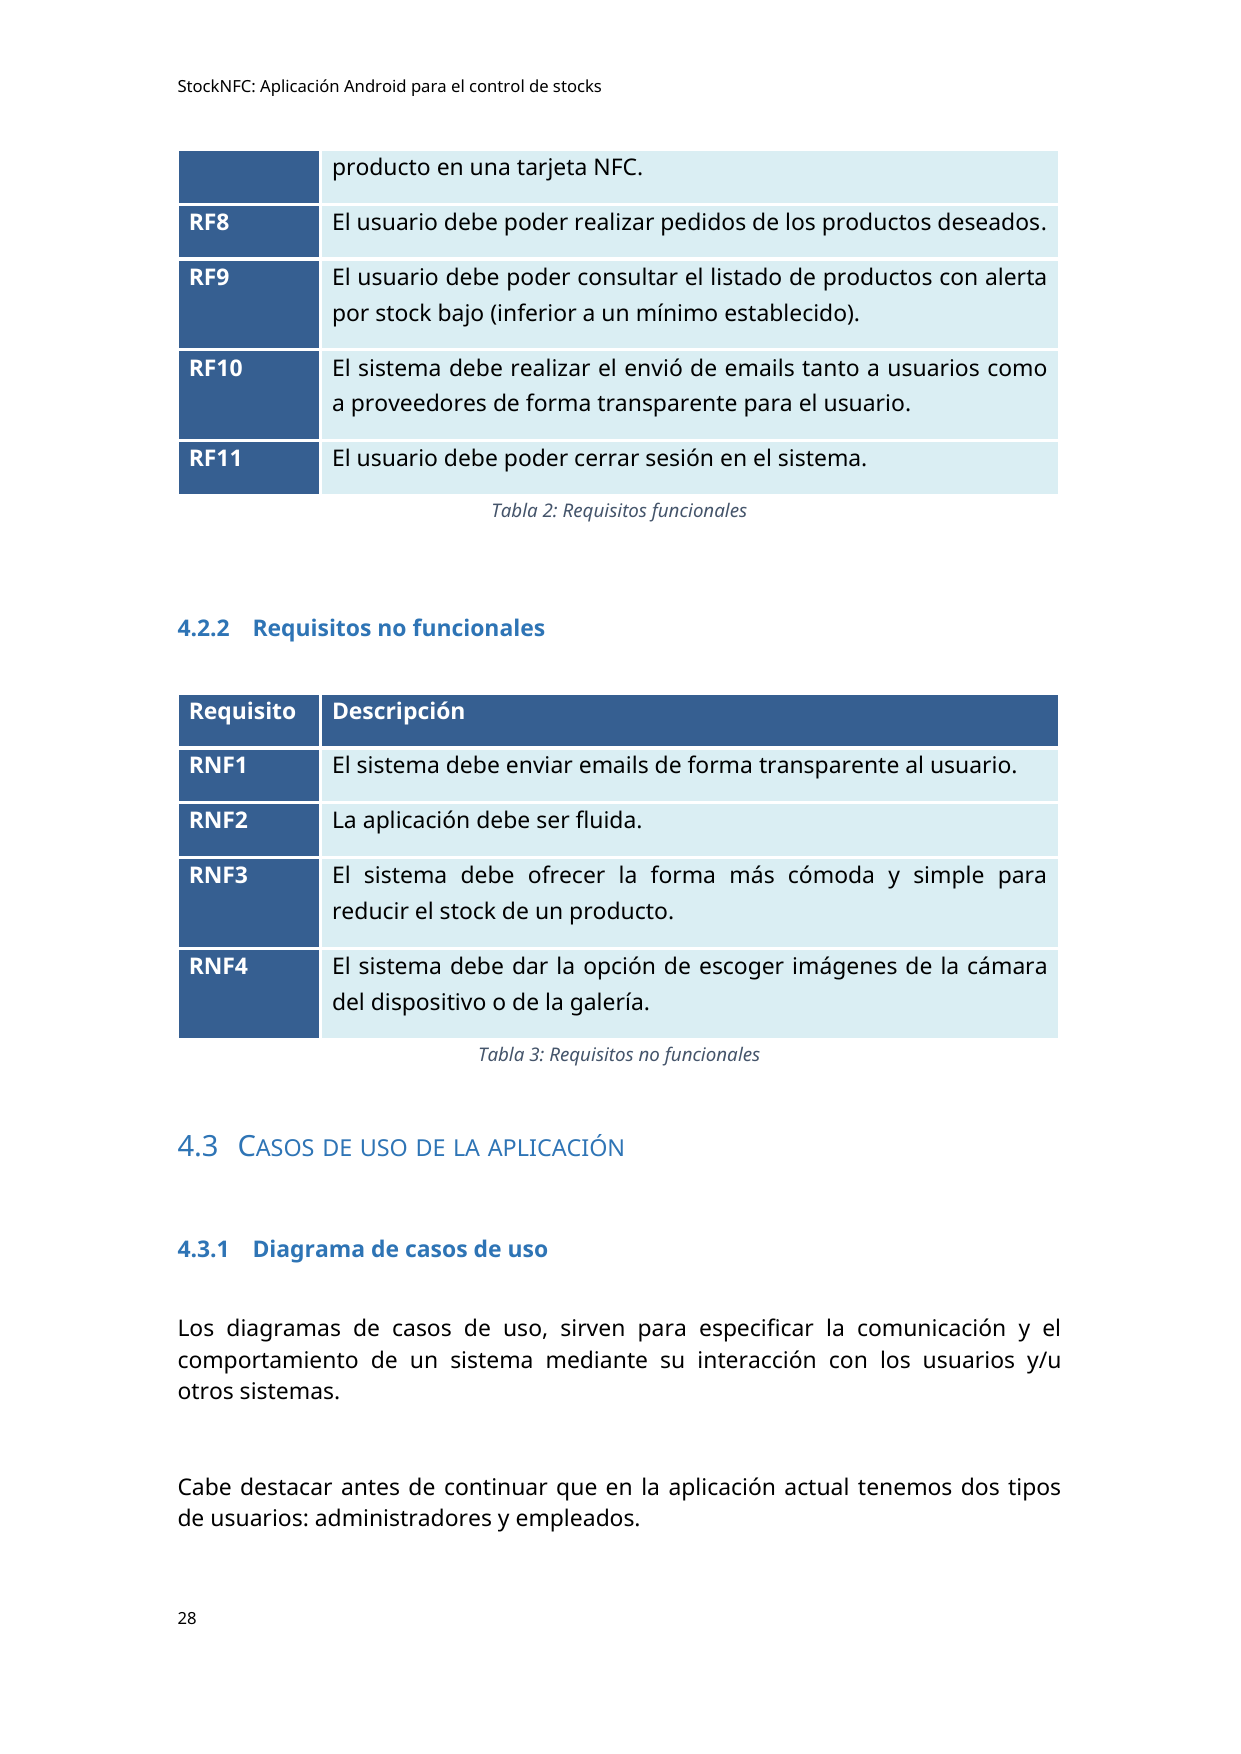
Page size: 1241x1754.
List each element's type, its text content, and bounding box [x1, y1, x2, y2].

table_cell RF9 [179, 261, 319, 348]
subtitle Diagrama de casos de uso [177, 1233, 1063, 1264]
table_cell El usuario debe poder cerrar sesión en el sistema. [322, 442, 1058, 494]
table_cell La aplicación debe ser fluida. [322, 804, 1058, 856]
subtitle Casos de uso de la aplicación [177, 1125, 1063, 1164]
subtitle Requisitos no funcionales [177, 612, 1063, 643]
table_cell RNF3 [179, 859, 319, 947]
table_cell producto en una tarjeta NFC. [322, 151, 1058, 203]
table_cell El sistema debe enviar emails de forma transparente al usuario. [322, 750, 1058, 801]
table_cell El sistema debe dar la opción de escoger imágenes de la cámara del dispositivo o de la galería. [322, 950, 1058, 1038]
table_cell El usuario debe poder consultar el listado de productos con alerta por stock bajo (inferior a un mínimo establecido). [322, 261, 1058, 348]
table_cell [179, 151, 319, 203]
table_cell RF8 [179, 206, 319, 257]
table_cell El sistema debe realizar el envió de emails tanto a usuarios como a proveedores de forma transparente para el usuario. [322, 351, 1058, 439]
table_cell El sistema debe ofrecer la forma más cómoda y simple para reducir el stock de un producto. [322, 859, 1058, 947]
table_cell RF11 [179, 442, 319, 494]
table_cell RF10 [179, 351, 319, 439]
table_cell RNF1 [179, 750, 319, 801]
text Cabe destacar antes de continuar que en la aplicación actual tenemos dos tipos de usuarios: administradores y empleados. [177, 1471, 1063, 1533]
table_cell El usuario debe poder realizar pedidos de los productos deseados. [322, 206, 1058, 257]
table_cell RNF2 [179, 804, 319, 856]
text Tabla 2: Requisitos funcionales [177, 497, 1063, 523]
table_cell RNF4 [179, 950, 319, 1038]
table_header Descripción [322, 695, 1058, 746]
table_header Requisito [179, 695, 319, 746]
text Los diagramas de casos de uso, sirven para especificar la comunicación y el comportamiento de un sistema mediante su interacción con los usuarios y/u otros sistemas. [177, 1312, 1063, 1406]
text Tabla 3: Requisitos no funcionales [177, 1041, 1063, 1066]
